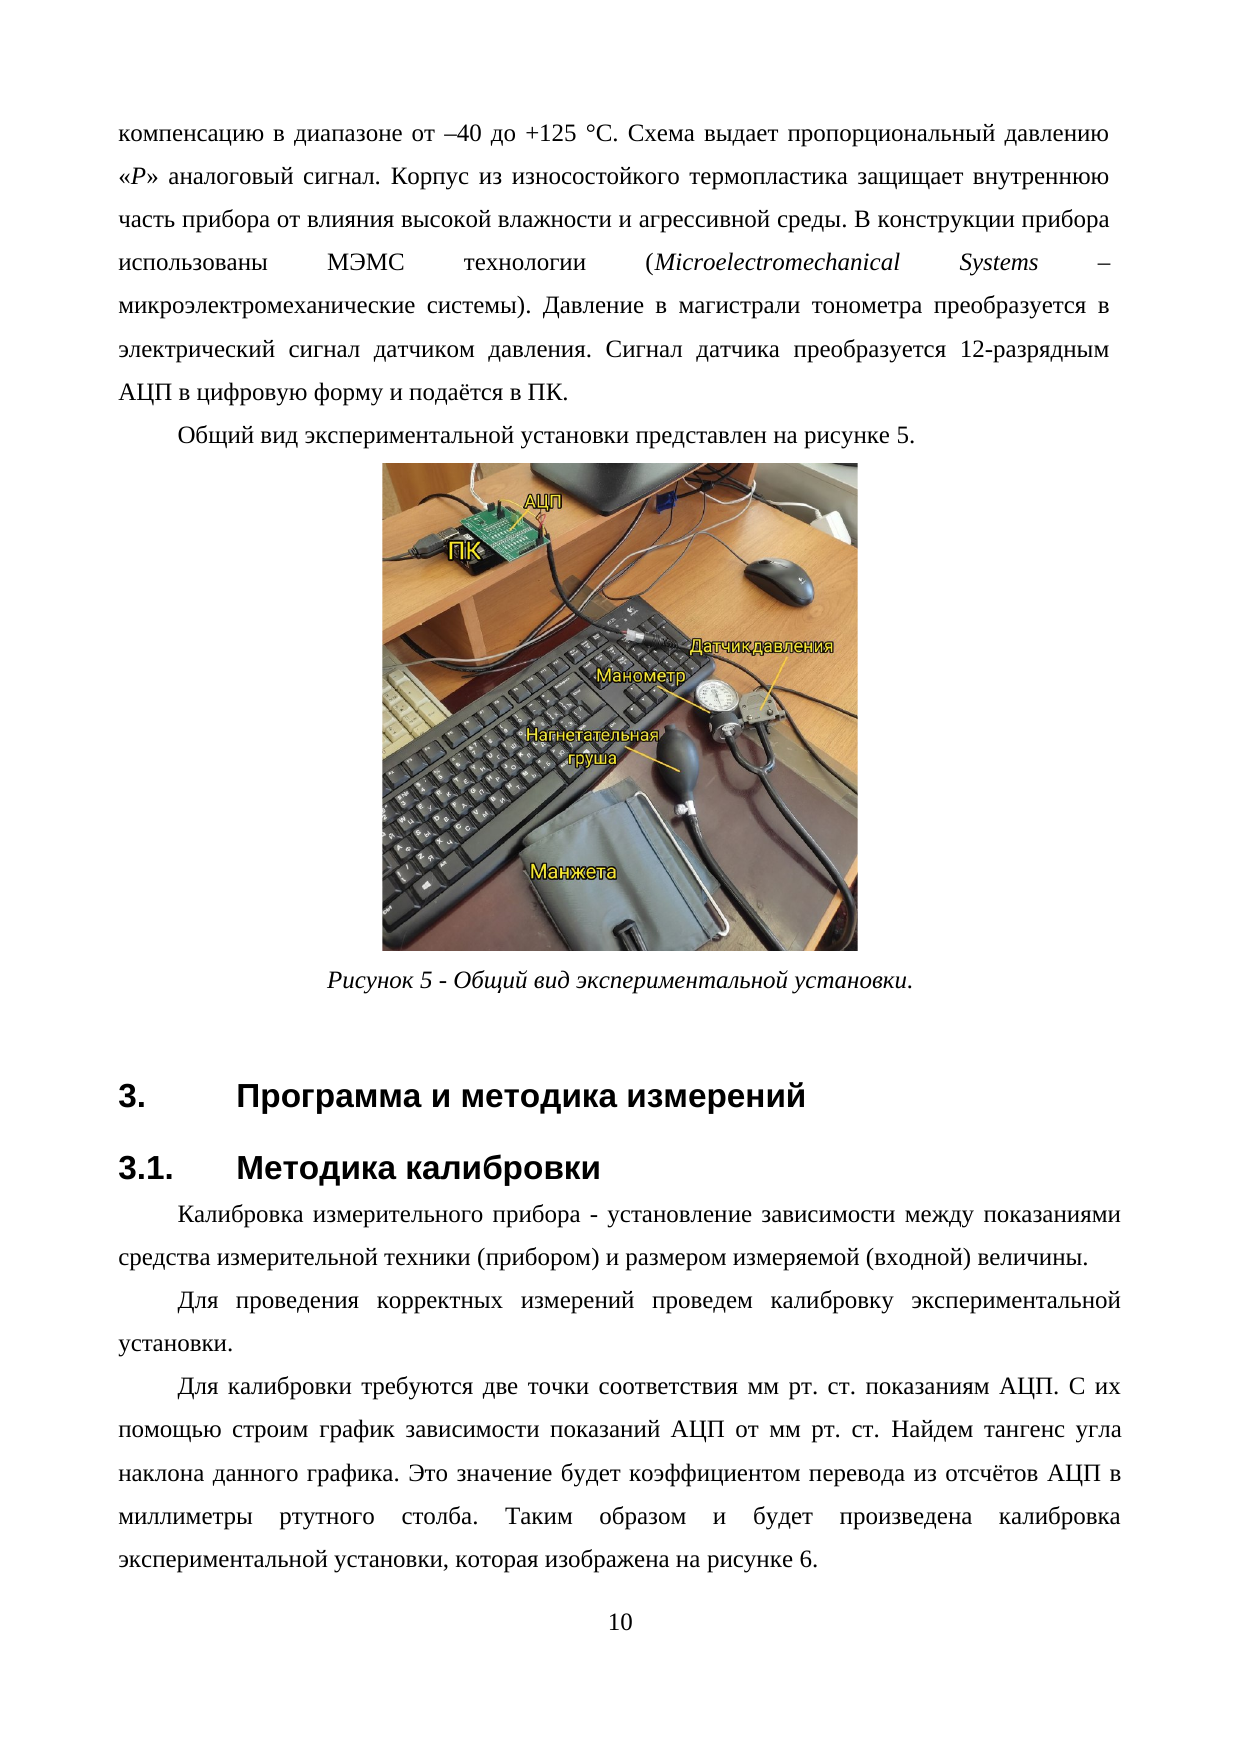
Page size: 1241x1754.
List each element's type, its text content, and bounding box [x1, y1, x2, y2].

text Для калибровки требуются две точки соответствия мм рт. ст. показаниям АЦП. С их помощью строим график зависимости показаний АЦП от мм рт. ст. Найдем тангенс угла наклона данного графика. Это значение будет коэффициентом перевода из отсчётов АЦП в миллиметры ртутного столба. Таким образом и будет произведена калибровка экспериментальной установки, которая изображена на рисунке 6. [118, 1371, 1122, 1573]
subtitle Методика калибровки [118, 1148, 1122, 1186]
subtitle Программа и методика измерений [118, 1076, 1122, 1115]
text компенсацию в диапазоне от –40 до +125 °C. Схема выдает пропорциональный давлению «Р» аналоговый сигнал. Корпус из износостойкого термопластика защищает внутреннюю часть прибора от влияния высокой влажности и агрессивной среды. В конструкции прибора использованы МЭМС технологии (Microelectromechanical Systems – микроэлектромеханические системы). Давление в магистрали тонометра преобразуется в электрический сигнал датчиком давления. Сигнал датчика преобразуется 12-разрядным АЦП в цифровую форму и подаётся в ПК. [118, 118, 1110, 406]
text Рисунок 5 - Общий вид экспериментальной установки. [118, 965, 1122, 994]
text Калибровка измерительного прибора - установление зависимости между показаниями средства измерительной техники (прибором) и размером измеряемой (входной) величины. [118, 1199, 1122, 1271]
text Общий вид экспериментальной установки представлен на рисунке 5. [118, 420, 1110, 449]
picture [382, 463, 858, 951]
text Для проведения корректных измерений проведем калибровку экспериментальной установки. [118, 1285, 1122, 1357]
